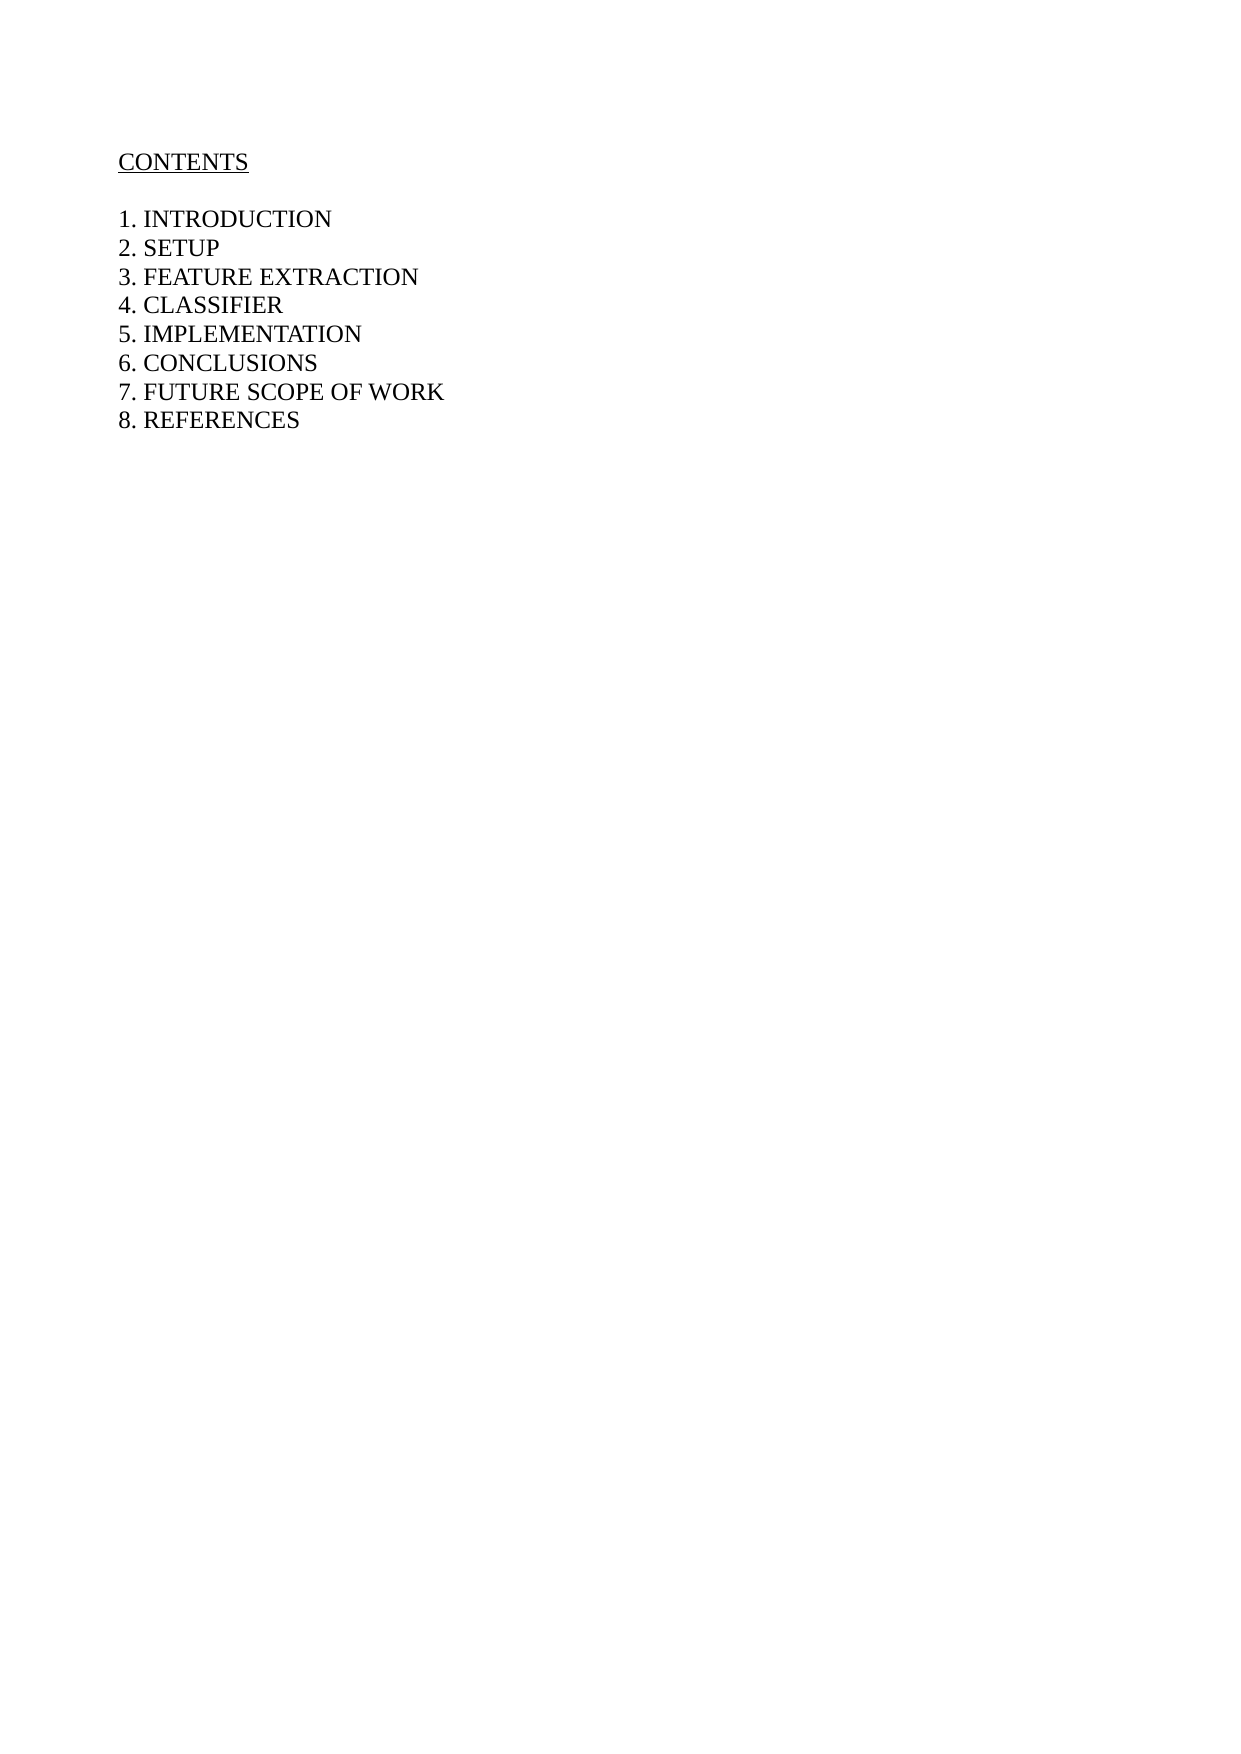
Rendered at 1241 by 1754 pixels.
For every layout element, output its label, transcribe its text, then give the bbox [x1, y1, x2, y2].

text 2. SETUP [118, 233, 1122, 262]
text CONTENTS [118, 147, 1122, 176]
text 1. INTRODUCTION [118, 204, 1122, 233]
text 8. REFERENCES [118, 406, 1122, 434]
text 7. FUTURE SCOPE OF WORK [118, 377, 1122, 406]
text 6. CONCLUSIONS [118, 348, 1122, 377]
text 4. CLASSIFIER [118, 291, 1122, 319]
text 5. IMPLEMENTATION [118, 319, 1122, 348]
text 3. FEATURE EXTRACTION [118, 262, 1122, 291]
